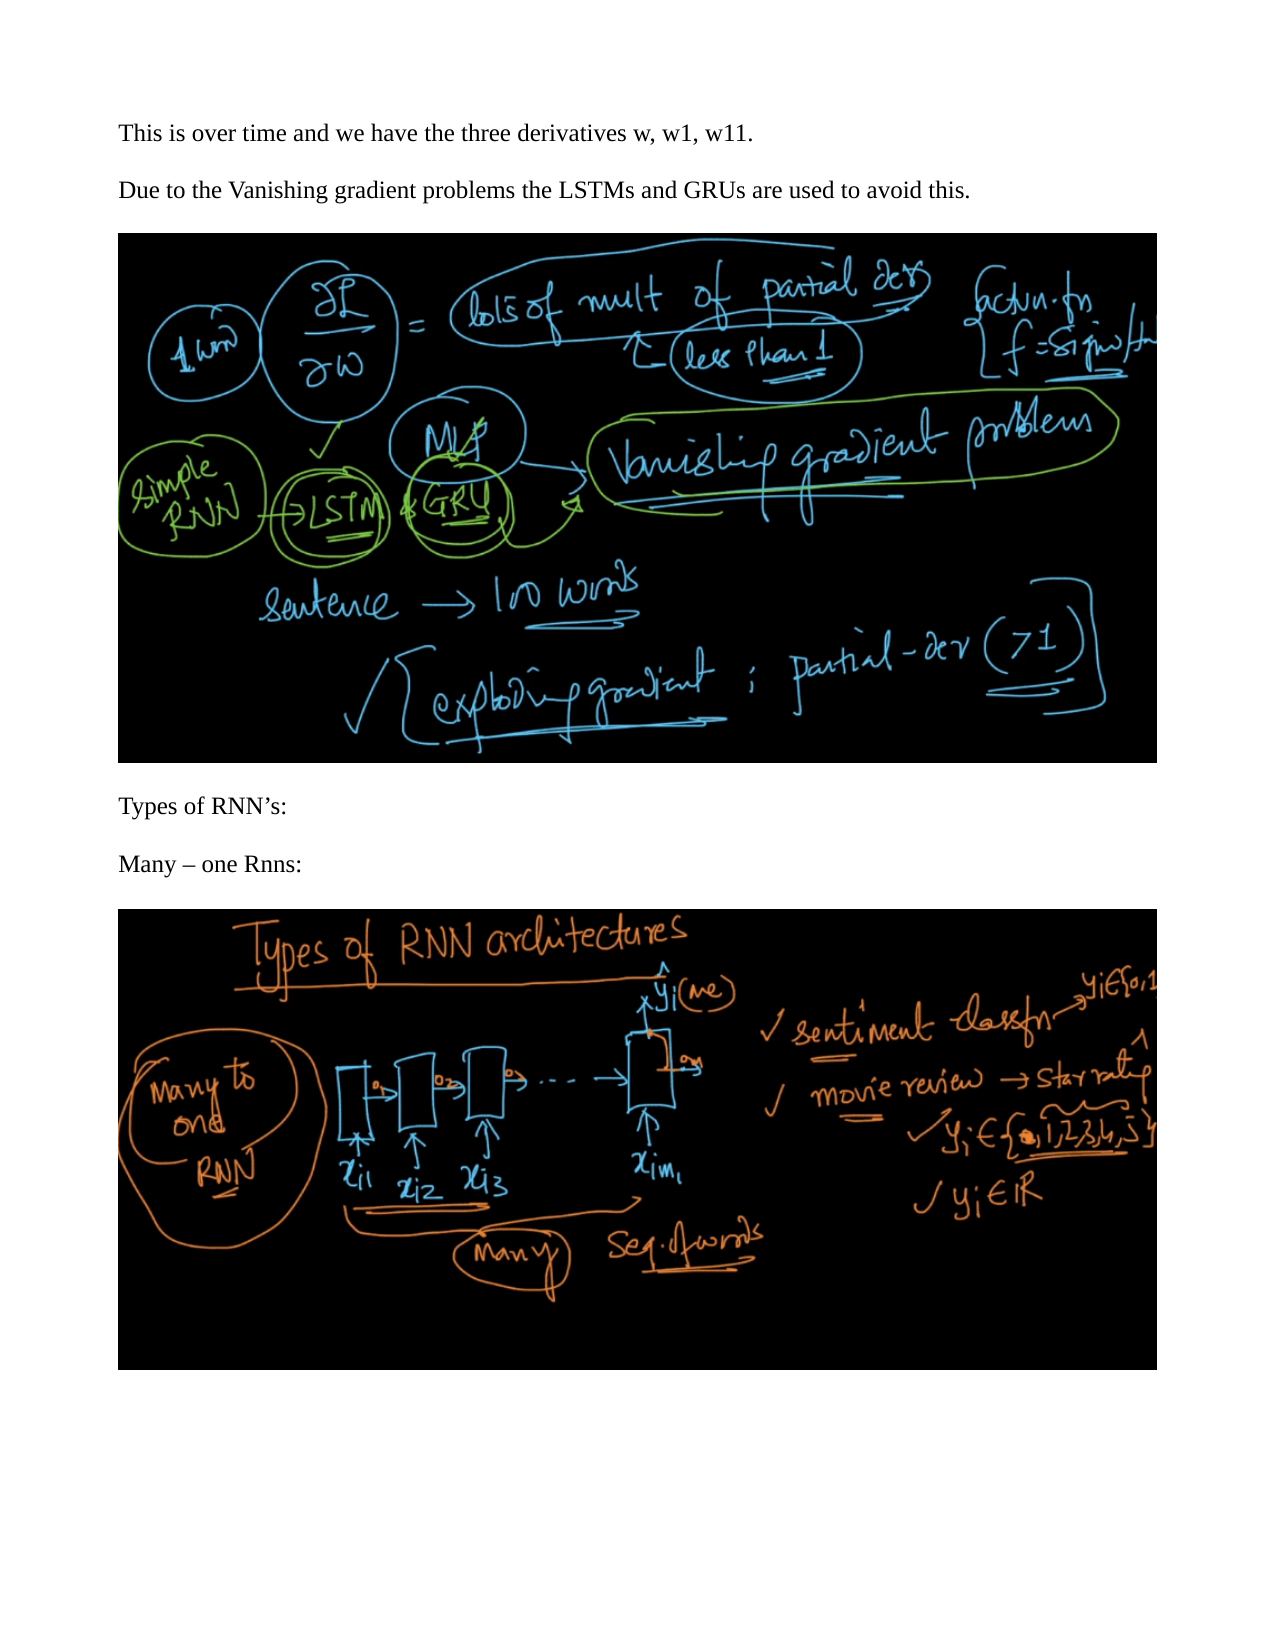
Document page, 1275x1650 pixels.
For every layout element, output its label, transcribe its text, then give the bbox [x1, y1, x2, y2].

picture [118, 909, 1157, 1370]
text Types of RNN’s: [118, 791, 1157, 820]
text This is over time and we have the three derivatives w, w1, w11. [118, 118, 1157, 147]
picture [118, 233, 1157, 763]
text Due to the Vanishing gradient problems the LSTMs and GRUs are used to avoid this. [118, 176, 1157, 204]
text Many – one Rnns: [118, 849, 1157, 877]
